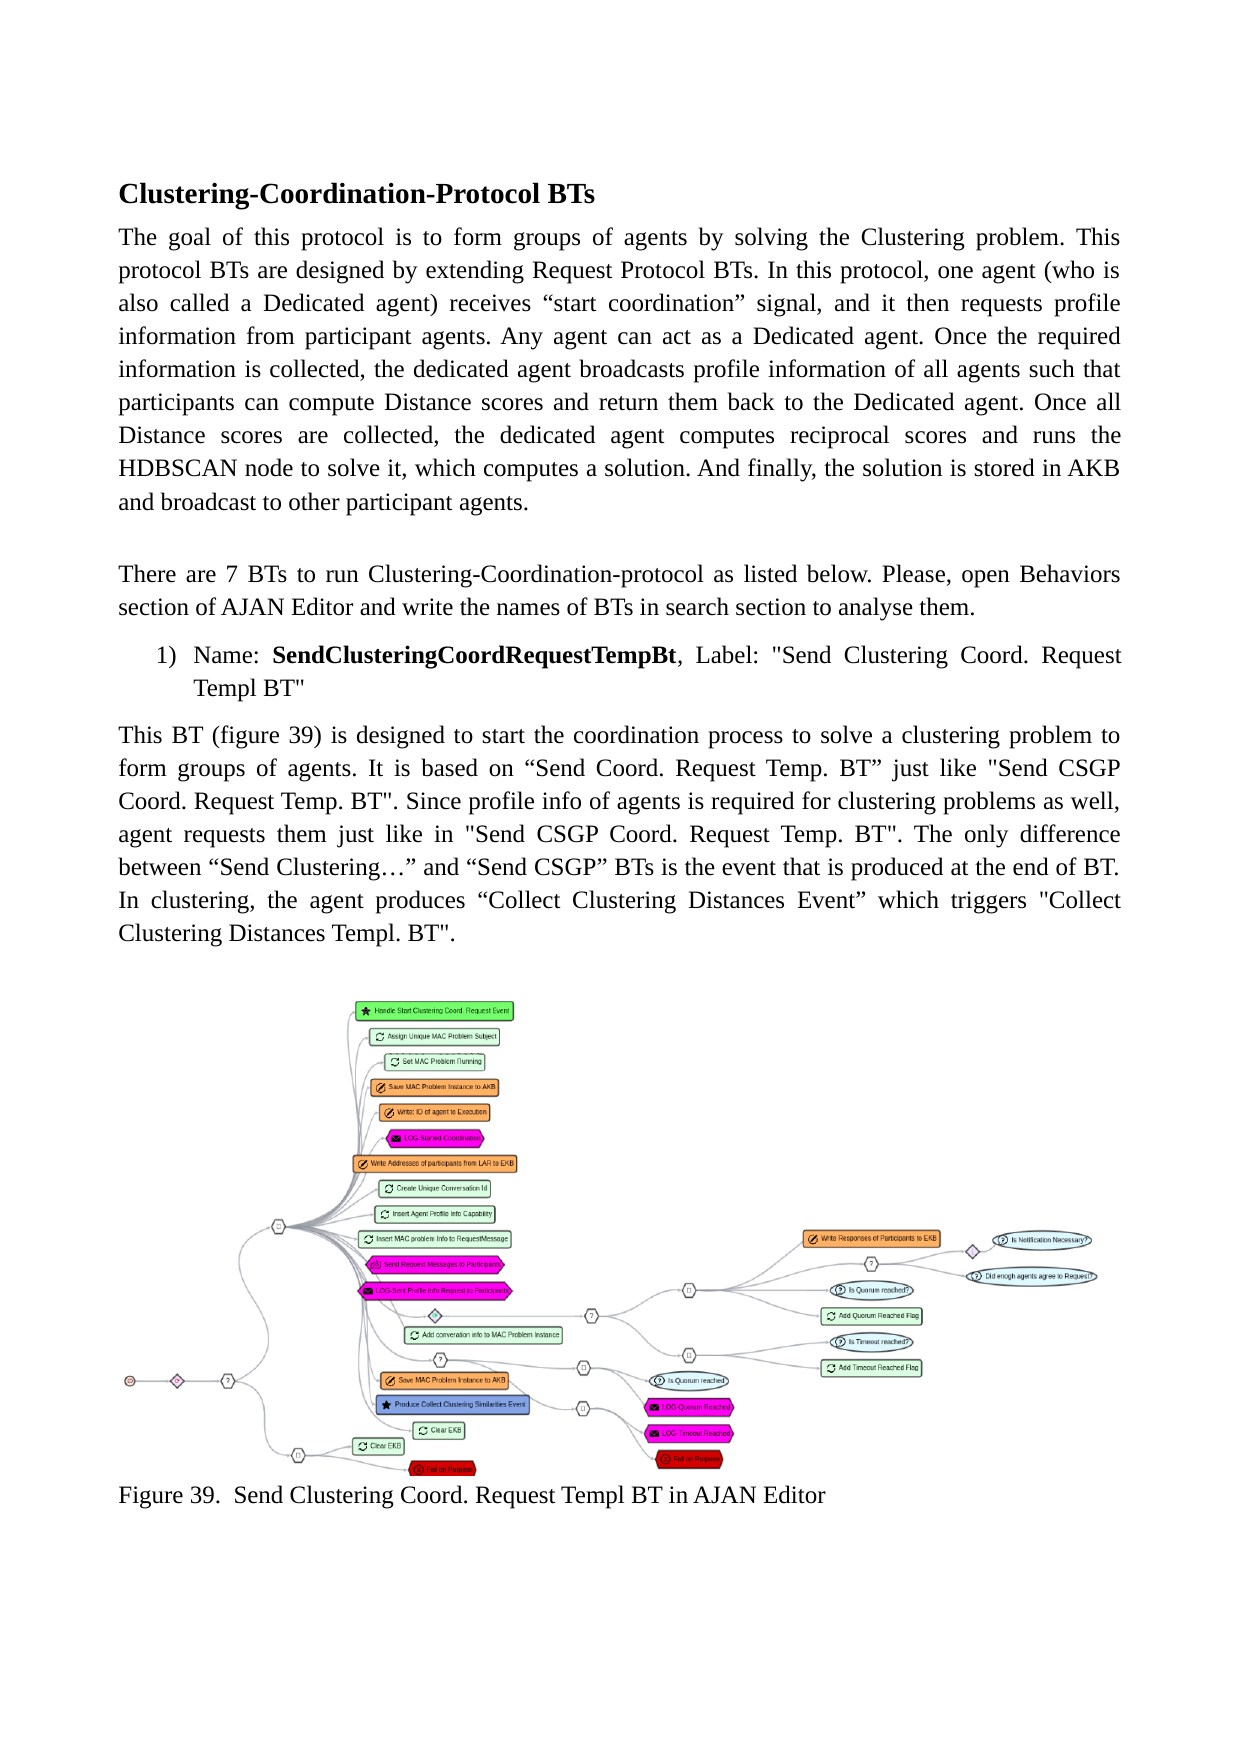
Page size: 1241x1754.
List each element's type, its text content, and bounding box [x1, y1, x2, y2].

list Name: SendClusteringCoordRequestTempBt, Label: "Send Clustering Coord. Request Templ BT" [156, 640, 1122, 702]
picture [121, 999, 1104, 1476]
text There are 7 BTs to run Clustering-Coordination-protocol as listed below. Please, open Behaviors section of AJAN Editor and write the names of BTs in search section to analyse them. [118, 559, 1122, 621]
subtitle Clustering-Coordination-Protocol BTs [118, 176, 1122, 210]
text Figure 39. Send Clustering Coord. Request Templ BT in AJAN Editor [118, 999, 1122, 1509]
text The goal of this protocol is to form groups of agents by solving the Clustering problem. This protocol BTs are designed by extending Request Protocol BTs. In this protocol, one agent (who is also called a Dedicated agent) receives “start coordination” signal, and it then requests profile information from participant agents. Any agent can act as a Dedicated agent. Once the required information is collected, the dedicated agent broadcasts profile information of all agents such that participants can compute Distance scores and return them back to the Dedicated agent. Once all Distance scores are collected, the dedicated agent computes reciprocal scores and runs the HDBSCAN node to solve it, which computes a solution. And finally, the solution is stored in AKB and broadcast to other participant agents. [118, 222, 1122, 515]
text This BT (figure 39) is designed to start the coordination process to solve a clustering problem to form groups of agents. It is based on “Send Coord. Request Temp. BT” just like "Send CSGP Coord. Request Temp. BT". Since profile info of agents is required for clustering problems as well, agent requests them just like in "Send CSGP Coord. Request Temp. BT". The only difference between “Send Clustering…” and “Send CSGP” BTs is the event that is produced at the end of BT. In clustering, the agent produces “Collect Clustering Distances Event” which triggers "Collect Clustering Distances Templ. BT". [118, 720, 1122, 947]
